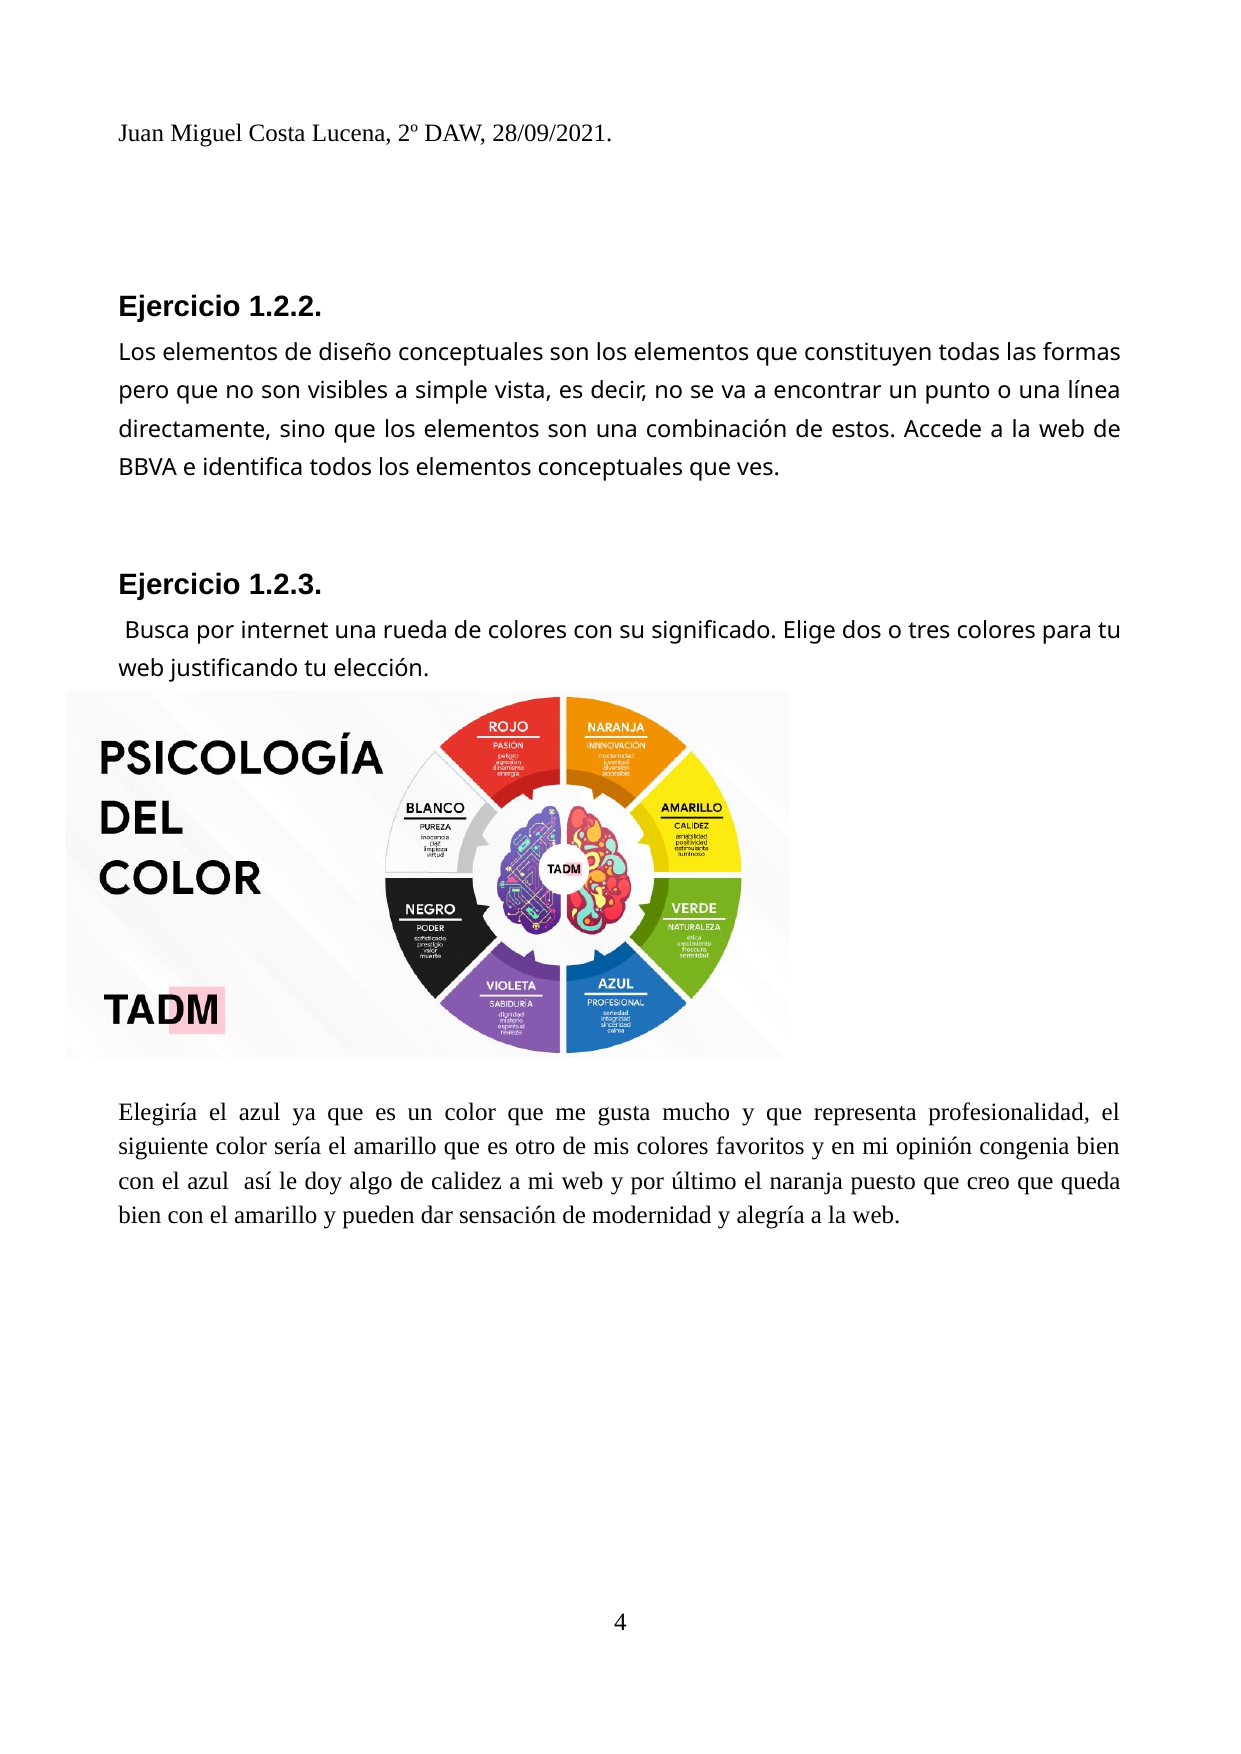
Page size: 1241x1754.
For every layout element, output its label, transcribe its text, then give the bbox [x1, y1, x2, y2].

text Elegiría el azul ya que es un color que me gusta mucho y que representa profesionalidad, el siguiente color sería el amarillo que es otro de mis colores favoritos y en mi opinión congenia bien con el azul así le doy algo de calidez a mi web y por último el naranja puesto que creo que queda bien con el amarillo y pueden dar sensación de modernidad y alegría a la web. [118, 1097, 1122, 1229]
subtitle Ejercicio 1.2.3. [118, 567, 1122, 601]
text Los elementos de diseño conceptuales son los elementos que constituyen todas las formas pero que no son visibles a simple vista, es decir, no se va a encontrar un punto o una línea directamente, sino que los elementos son una combinación de estos. Accede a la web de BBVA e identifica todos los elementos conceptuales que ves. [118, 335, 1122, 482]
text Busca por internet una rueda de colores con su significado. Elige dos o tres colores para tu web justificando tu elección. [118, 613, 1122, 683]
picture [65, 691, 790, 1059]
subtitle Ejercicio 1.2.2. [118, 289, 1122, 323]
